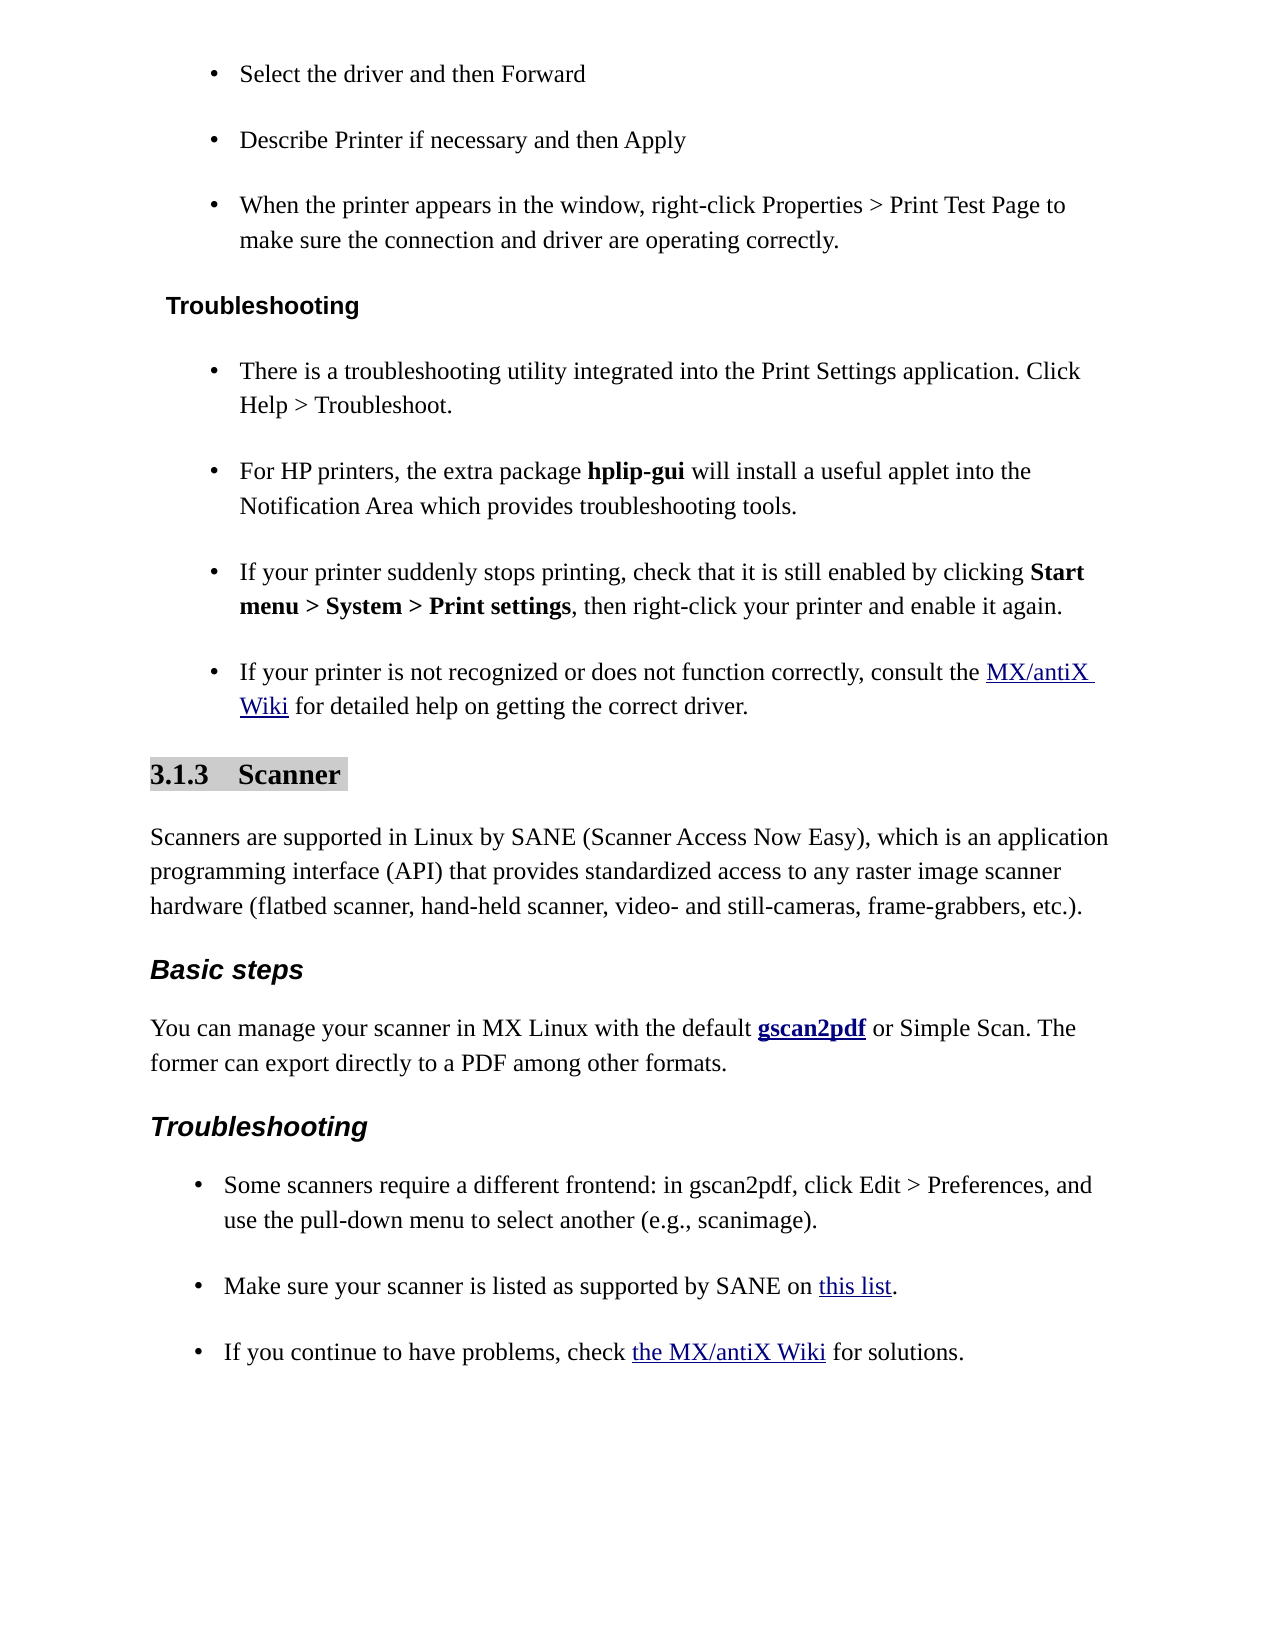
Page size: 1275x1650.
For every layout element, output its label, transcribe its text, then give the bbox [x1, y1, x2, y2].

list For HP printers, the extra package hplip-gui will install a useful applet into the Notification Area which provides troubleshooting tools. [210, 456, 1109, 519]
list If your printer is not recognized or does not function correctly, consult the MX/antiX Wiki for detailed help on getting the correct driver. [210, 657, 1109, 720]
subtitle Basic steps [150, 953, 1125, 985]
text Troubleshooting [166, 291, 1109, 319]
list Some scanners require a different frontend: in gscan2pdf, click Edit > Preferences, and use the pull-down menu to select another (e.g., scanimage). [194, 1171, 1125, 1234]
list There is a troubleshooting utility integrated into the Print Settings application. Click Help > Troubleshoot. [210, 356, 1109, 419]
list Make sure your scanner is listed as supported by SANE on this list. [194, 1271, 1125, 1299]
list Describe Printer if necessary and then Apply [210, 125, 1109, 153]
list Select the driver and then Forward [210, 59, 1109, 88]
list If you continue to have problems, check the MX/antiX Wiki for solutions. [194, 1337, 1125, 1365]
list When the printer appears in the window, right-click Properties > Print Test Page to make sure the connection and driver are operating correctly. [210, 191, 1109, 254]
text You can manage your scanner in MX Linux with the default gscan2pdf or Simple Scan. The former can export directly to a PDF among other formats. [150, 1013, 1125, 1077]
text Scanners are supported in Linux by SANE (Scanner Access Now Easy), which is an application programming interface (API) that provides standardized access to any raster image scanner hardware (flatbed scanner, hand-held scanner, video- and still-cameras, frame-grabbers, etc.). [150, 822, 1125, 920]
list If your printer suddenly stops printing, check that it is still enabled by clicking Start menu > System > Print settings, then right-click your printer and enable it again. [210, 557, 1109, 620]
subtitle 3.1.3 Scanner [348, 757, 1125, 791]
subtitle Troubleshooting [150, 1111, 1125, 1142]
